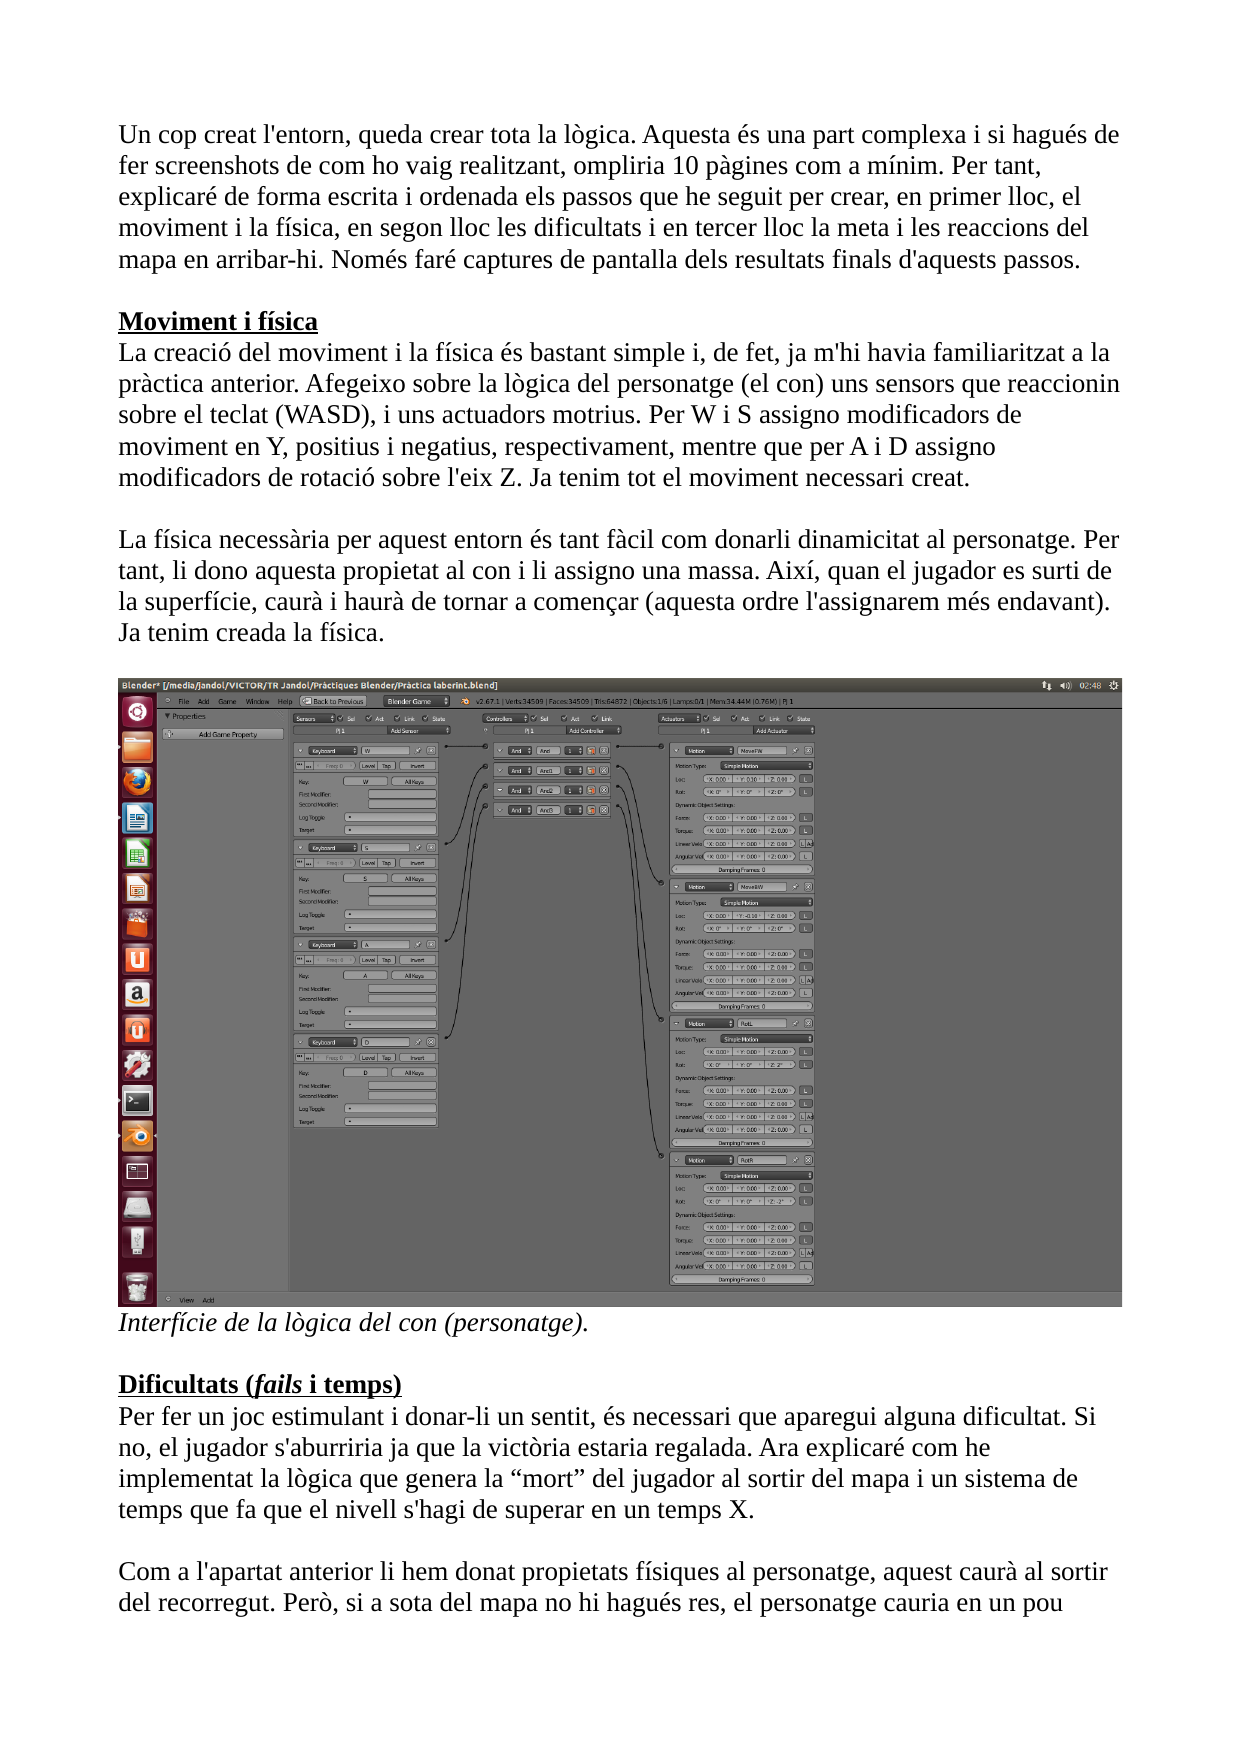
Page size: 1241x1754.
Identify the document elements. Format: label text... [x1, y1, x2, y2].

text Un cop creat l'entorn, queda crear tota la lògica. Aquesta és una part complexa i si hagués de fer screenshots de com ho vaig realitzant, ompliria 10 pàgines com a mínim. Per tant, explicaré de forma escrita i ordenada els passos que he seguit per crear, en primer lloc, el moviment i la física, en segon lloc les dificultats i en tercer lloc la meta i les reaccions del mapa en arribar-hi. Només faré captures de pantalla dels resultats finals d'aquests passos. [118, 118, 1122, 274]
text La creació del moviment i la física és bastant simple i, de fet, ja m'hi havia familiaritzat a la pràctica anterior. Afegeixo sobre la lògica del personatge (el con) uns sensors que reaccionin sobre el teclat (WASD), i uns actuadors motrius. Per W i S assigno modificadors de moviment en Y, positius i negatius, respectivament, mentre que per A i D assigno modificadors de rotació sobre l'eix Z. Ja tenim tot el moviment necessari creat. [118, 336, 1122, 492]
text Moviment i física [118, 305, 1122, 336]
text La física necessària per aquest entorn és tant fàcil com donarli dinamicitat al personatge. Per tant, li dono aquesta propietat al con i li assigno una massa. Així, quan el jugador es surti de la superfície, caurà i haurà de tornar a començar (aquesta ordre l'assignarem més endavant). Ja tenim creada la física. [118, 523, 1122, 648]
text Com a l'apartat anterior li hem donat propietats físiques al personatge, aquest caurà al sortir del recorregut. Però, si a sota del mapa no hi hagués res, el personatge cauria en un pou [118, 1555, 1122, 1618]
text Dificultats (fails i temps) [118, 1368, 1122, 1399]
picture [118, 678, 1123, 1307]
text Per fer un joc estimulant i donar-li un sentit, és necessari que aparegui alguna dificultat. Si no, el jugador s'aburriria ja que la victòria estaria regalada. Ara explicaré com he implementat la lògica que genera la “mort” del jugador al sortir del mapa i un sistema de temps que fa que el nivell s'hagi de superar en un temps X. [118, 1399, 1122, 1524]
text Interfície de la lògica del con (personatge). [118, 1307, 1122, 1337]
